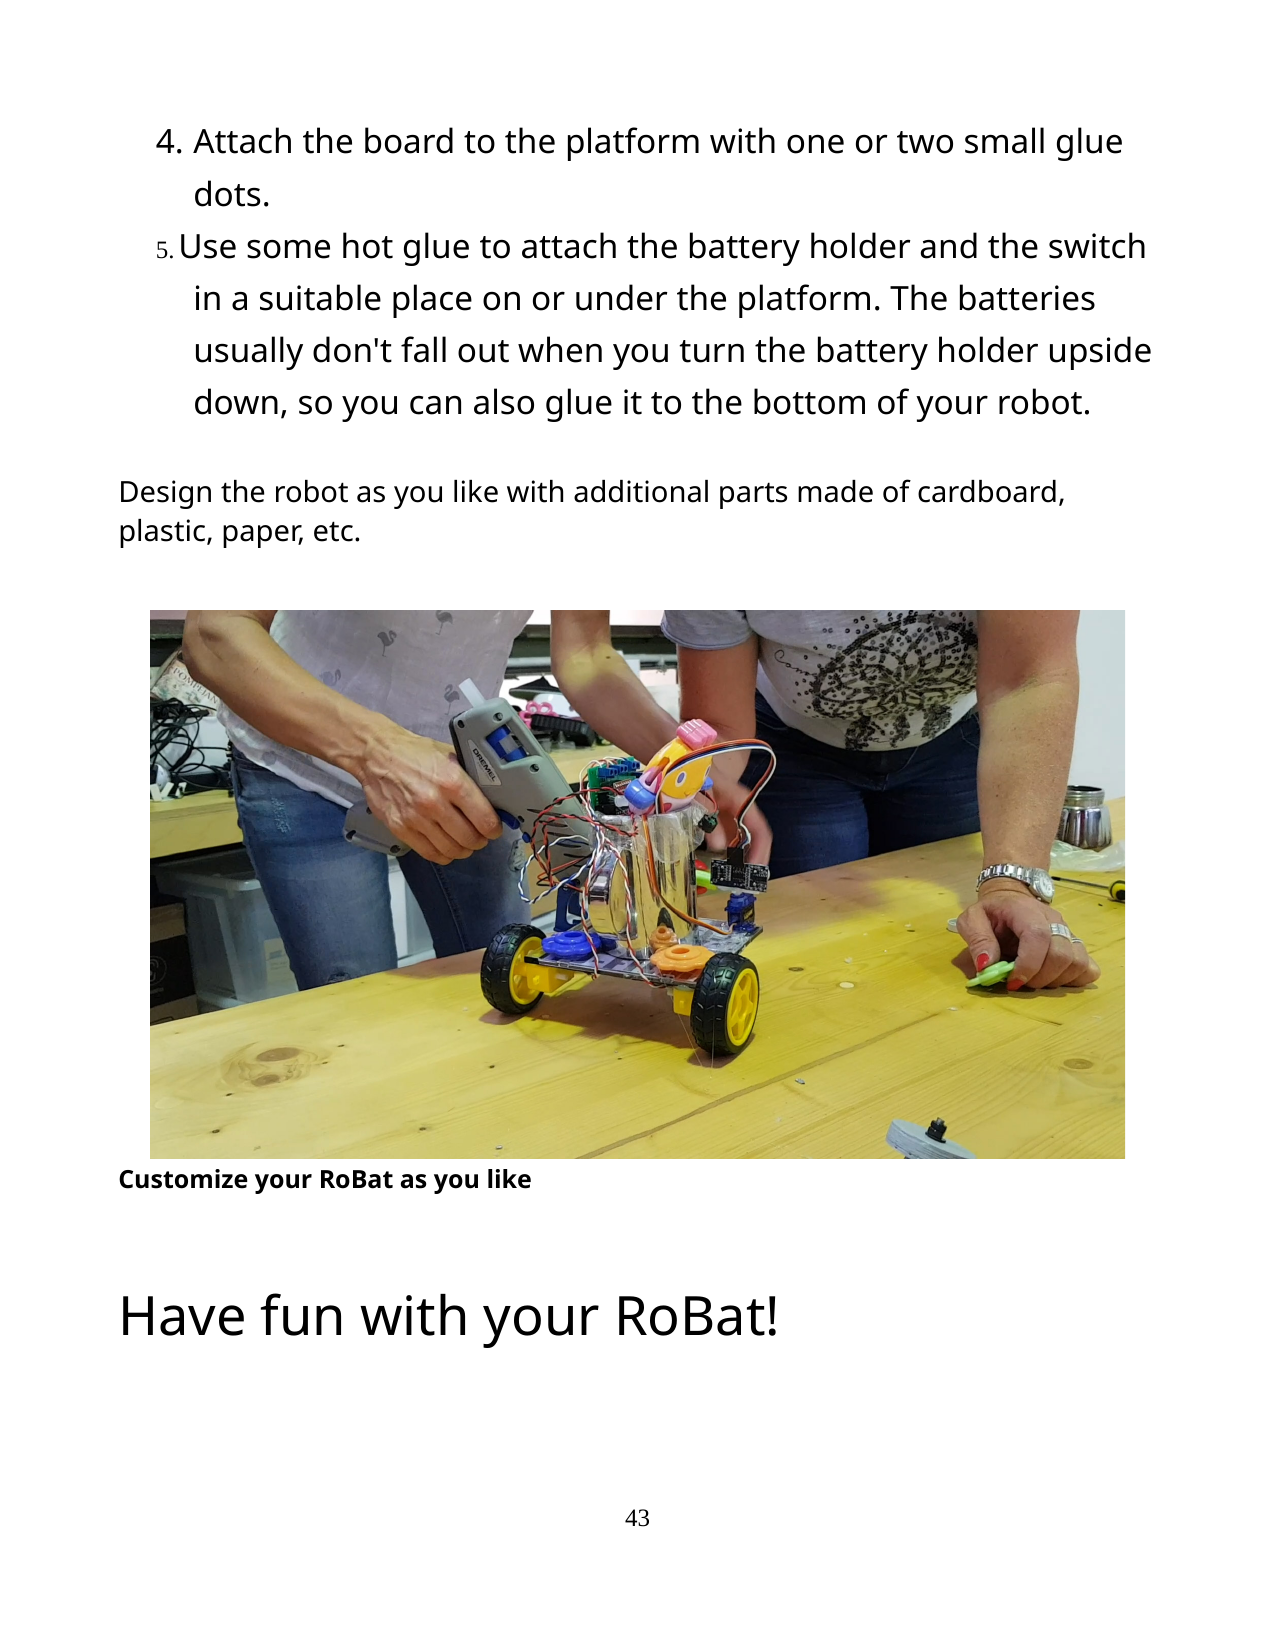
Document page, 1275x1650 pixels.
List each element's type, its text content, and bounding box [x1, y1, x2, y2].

text Design the robot as you like with additional parts made of cardboard, plastic, paper, etc. [118, 471, 1157, 550]
list Attach the board to the platform with one or two small glue dots. [156, 118, 1157, 216]
list Use some hot glue to attach the battery holder and the switch in a suitable place on or under the platform. The batteries usually don't fall out when you turn the battery holder upside down, so you can also glue it to the bottom of your robot. [156, 222, 1157, 424]
text Customize your RoBat as you like [118, 611, 1157, 1196]
picture [150, 610, 1125, 1159]
subtitle Have fun with your RoBat! [118, 1278, 1157, 1352]
